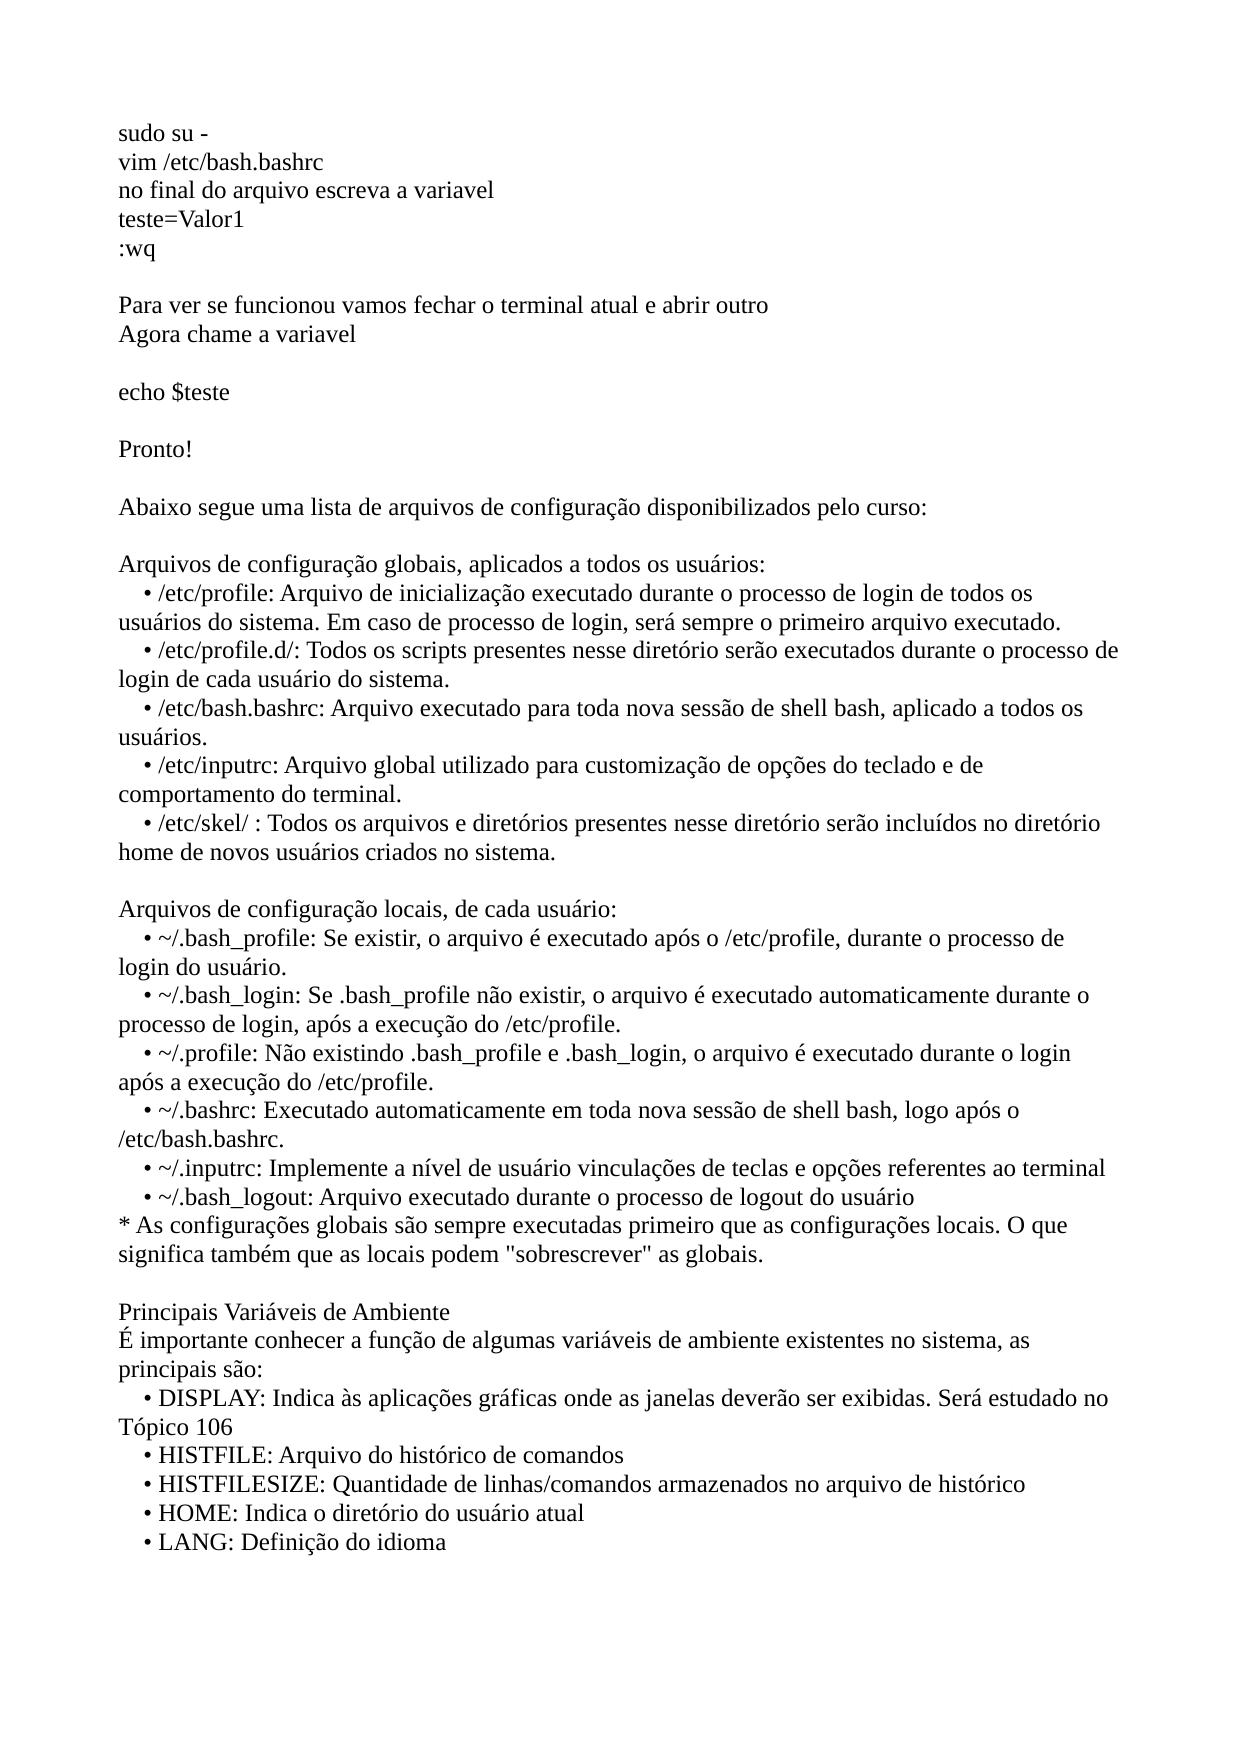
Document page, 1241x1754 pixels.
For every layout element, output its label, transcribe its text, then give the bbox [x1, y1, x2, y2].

text • ~/.bash_login: Se .bash_profile não existir, o arquivo é executado automaticamente durante o processo de login, após a execução do /etc/profile. [118, 981, 1122, 1038]
text sudo su - [118, 118, 1122, 147]
text vim /etc/bash.bashrc [118, 147, 1122, 176]
text teste=Valor1 [118, 204, 1122, 233]
text • ~/.bash_logout: Arquivo executado durante o processo de logout do usuário [118, 1182, 1122, 1211]
text • ~/.profile: Não existindo .bash_profile e .bash_login, o arquivo é executado durante o login após a execução do /etc/profile. [118, 1038, 1122, 1096]
text • ~/.inputrc: Implemente a nível de usuário vinculações de teclas e opções referentes ao terminal [118, 1153, 1122, 1182]
text Arquivos de configuração globais, aplicados a todos os usuários: [118, 549, 1122, 578]
text Agora chame a variavel [118, 319, 1122, 348]
text echo $teste [118, 377, 1122, 406]
text no final do arquivo escreva a variavel [118, 176, 1122, 204]
text • HISTFILE: Arquivo do histórico de comandos [118, 1441, 1122, 1469]
text Arquivos de configuração locais, de cada usuário: [118, 894, 1122, 923]
text É importante conhecer a função de algumas variáveis de ambiente existentes no sistema, as principais são: [118, 1326, 1122, 1383]
text • /etc/profile: Arquivo de inicialização executado durante o processo de login de todos os usuários do sistema. Em caso de processo de login, será sempre o primeiro arquivo executado. [118, 578, 1122, 636]
text • /etc/inputrc: Arquivo global utilizado para customização de opções do teclado e de comportamento do terminal. [118, 751, 1122, 808]
text * As configurações globais são sempre executadas primeiro que as configurações locais. O que significa também que as locais podem "sobrescrever" as globais. [118, 1211, 1122, 1268]
text • HISTFILESIZE: Quantidade de linhas/comandos armazenados no arquivo de histórico [118, 1469, 1122, 1498]
text • /etc/skel/ : Todos os arquivos e diretórios presentes nesse diretório serão incluídos no diretório home de novos usuários criados no sistema. [118, 808, 1122, 866]
text Principais Variáveis de Ambiente [118, 1297, 1122, 1326]
text Para ver se funcionou vamos fechar o terminal atual e abrir outro [118, 291, 1122, 319]
text • /etc/profile.d/: Todos os scripts presentes nesse diretório serão executados durante o processo de login de cada usuário do sistema. [118, 636, 1122, 693]
text • ~/.bashrc: Executado automaticamente em toda nova sessão de shell bash, logo após o /etc/bash.bashrc. [118, 1096, 1122, 1153]
text :wq [118, 233, 1122, 262]
text Abaixo segue uma lista de arquivos de configuração disponibilizados pelo curso: [118, 492, 1122, 521]
text • DISPLAY: Indica às aplicações gráficas onde as janelas deverão ser exibidas. Será estudado no Tópico 106 [118, 1383, 1122, 1441]
text • HOME: Indica o diretório do usuário atual [118, 1498, 1122, 1527]
text • /etc/bash.bashrc: Arquivo executado para toda nova sessão de shell bash, aplicado a todos os usuários. [118, 693, 1122, 751]
text • LANG: Definição do idioma [118, 1527, 1122, 1556]
text Pronto! [118, 434, 1122, 463]
text • ~/.bash_profile: Se existir, o arquivo é executado após o /etc/profile, durante o processo de login do usuário. [118, 923, 1122, 981]
